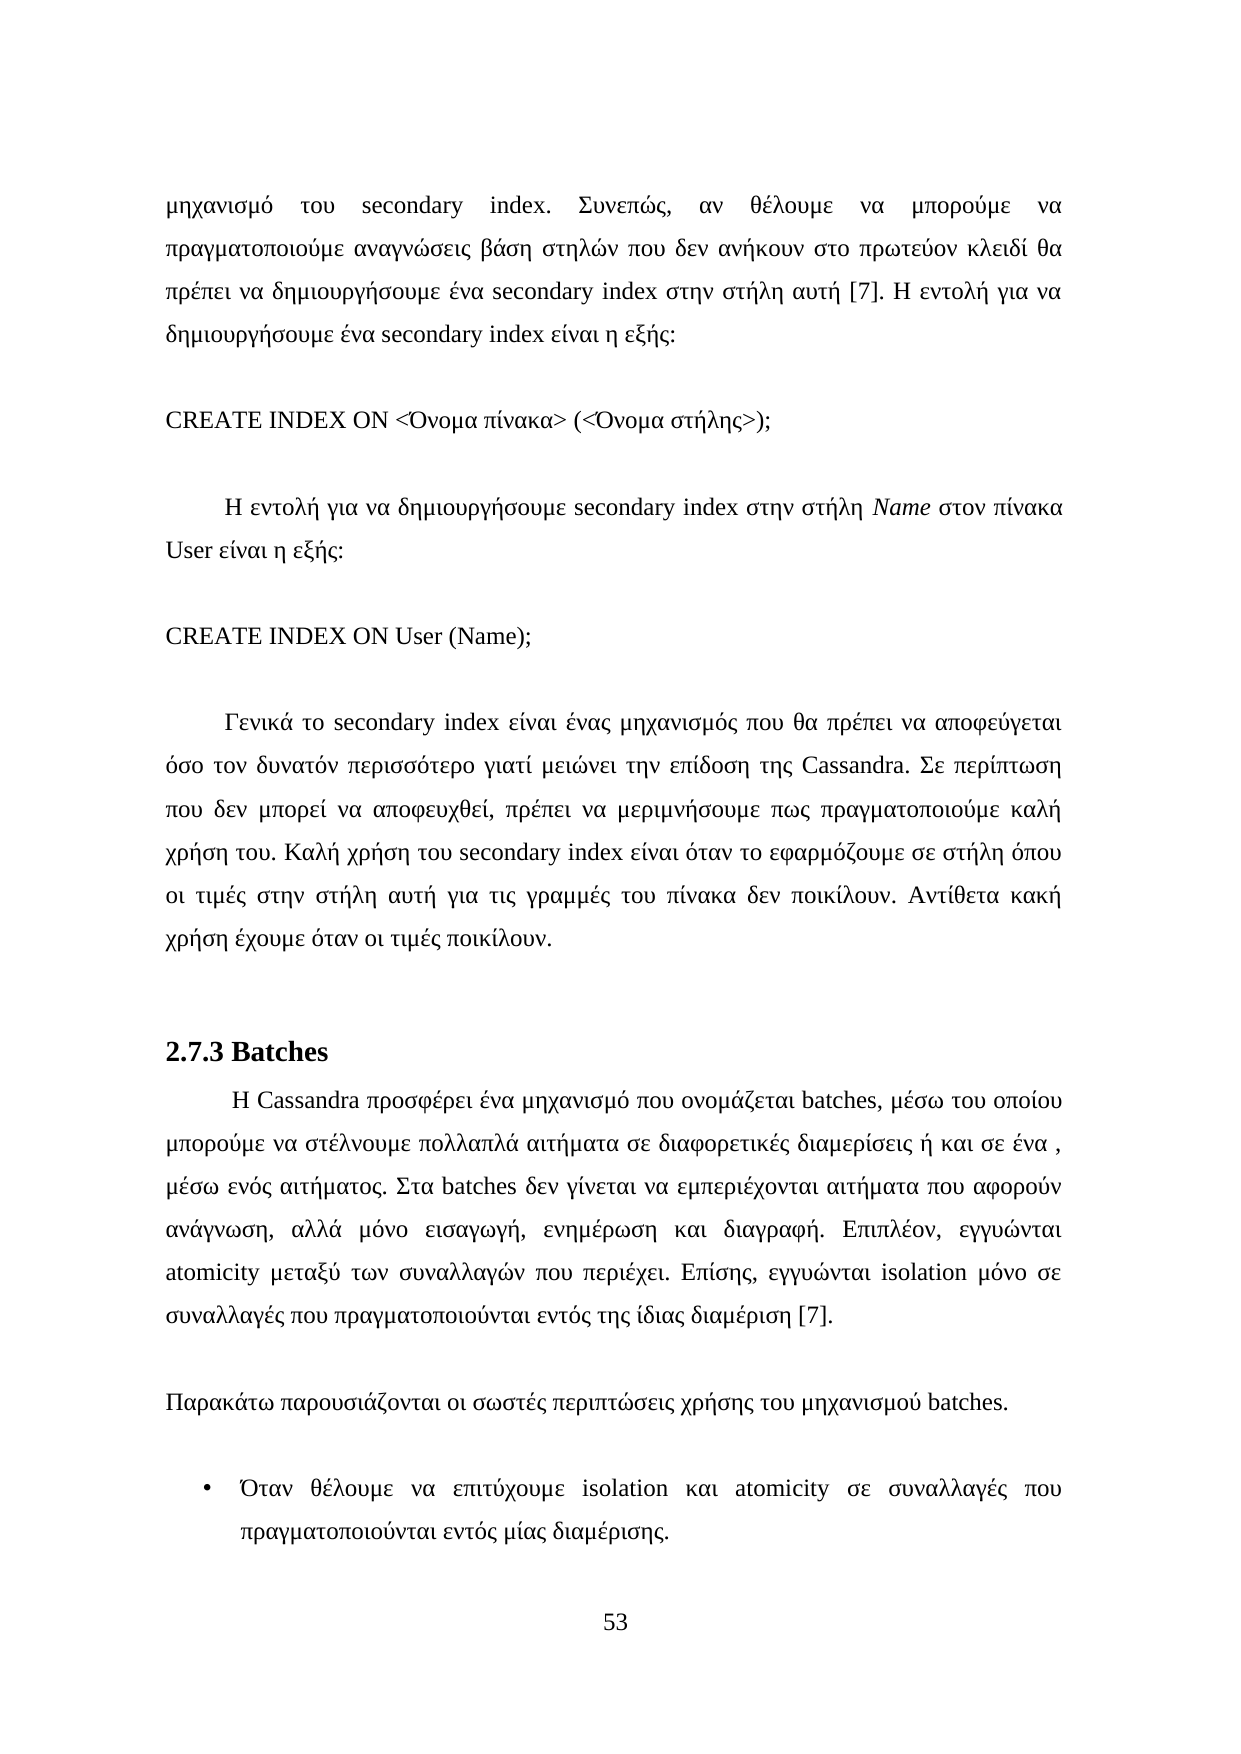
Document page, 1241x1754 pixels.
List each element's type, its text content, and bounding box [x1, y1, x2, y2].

text Γενικά το secondary index είναι ένας μηχανισμός που θα πρέπει να αποφεύγεται όσο τον δυνατόν περισσότερο γιατί μειώνει την επίδοση της Cassandra. Σε περίπτωση που δεν μπορεί να αποφευχθεί, πρέπει να μεριμνήσουμε πως πραγματοποιούμε καλή χρήση του. Καλή χρήση του secondary index είναι όταν το εφαρμόζουμε σε στήλη όπου οι τιμές στην στήλη αυτή για τις γραμμές του πίνακα δεν ποικίλουν. Αντίθετα κακή χρήση έχουμε όταν οι τιμές ποικίλουν. [165, 707, 1063, 952]
text H Cassandra προσφέρει ένα μηχανισμό που ονομάζεται batches, μέσω του οποίου μπορούμε να στέλνουμε πολλαπλά αιτήματα σε διαφορετικές διαμερίσεις ή και σε ένα , μέσω ενός αιτήματος. Στα batches δεν γίνεται να εμπεριέχονται αιτήματα που αφορούν ανάγνωση, αλλά μόνο εισαγωγή, ενημέρωση και διαγραφή. Επιπλέον, εγγυώνται atomicity μεταξύ των συναλλαγών που περιέχει. Επίσης, εγγυώνται isolation μόνο σε συναλλαγές που πραγματοποιούνται εντός της ίδιας διαμέριση [7]. [165, 1085, 1063, 1329]
text μηχανισμό του secondary index. Συνεπώς, αν θέλουμε να μπορούμε να πραγματοποιούμε αναγνώσεις βάση στηλών που δεν ανήκουν στο πρωτεύον κλειδί θα πρέπει να δημιουργήσουμε ένα secondary index στην στήλη αυτή [7]. Η εντολή για να δημιουργήσουμε ένα secondary index είναι η εξής: [165, 190, 1063, 348]
text CREATE INDEX ON <Όνομα πίνακα> (<Όνομα στήλης>); [165, 406, 1063, 434]
list Όταν θέλουμε να επιτύχουμε isolation και atomicity σε συναλλαγές που πραγματοποιούνται εντός μίας διαμέρισης. [203, 1473, 1063, 1545]
text Παρακάτω παρουσιάζονται οι σωστές περιπτώσεις χρήσης του μηχανισμού batches. [165, 1387, 1063, 1415]
text Η εντολή για να δημιουργήσουμε secondary index στην στήλη Name στον πίνακα User είναι η εξής: [165, 492, 1063, 564]
subtitle 2.7.3 Batches [165, 1034, 1063, 1068]
text CREATE INDEX ON User (Name); [165, 621, 1063, 650]
